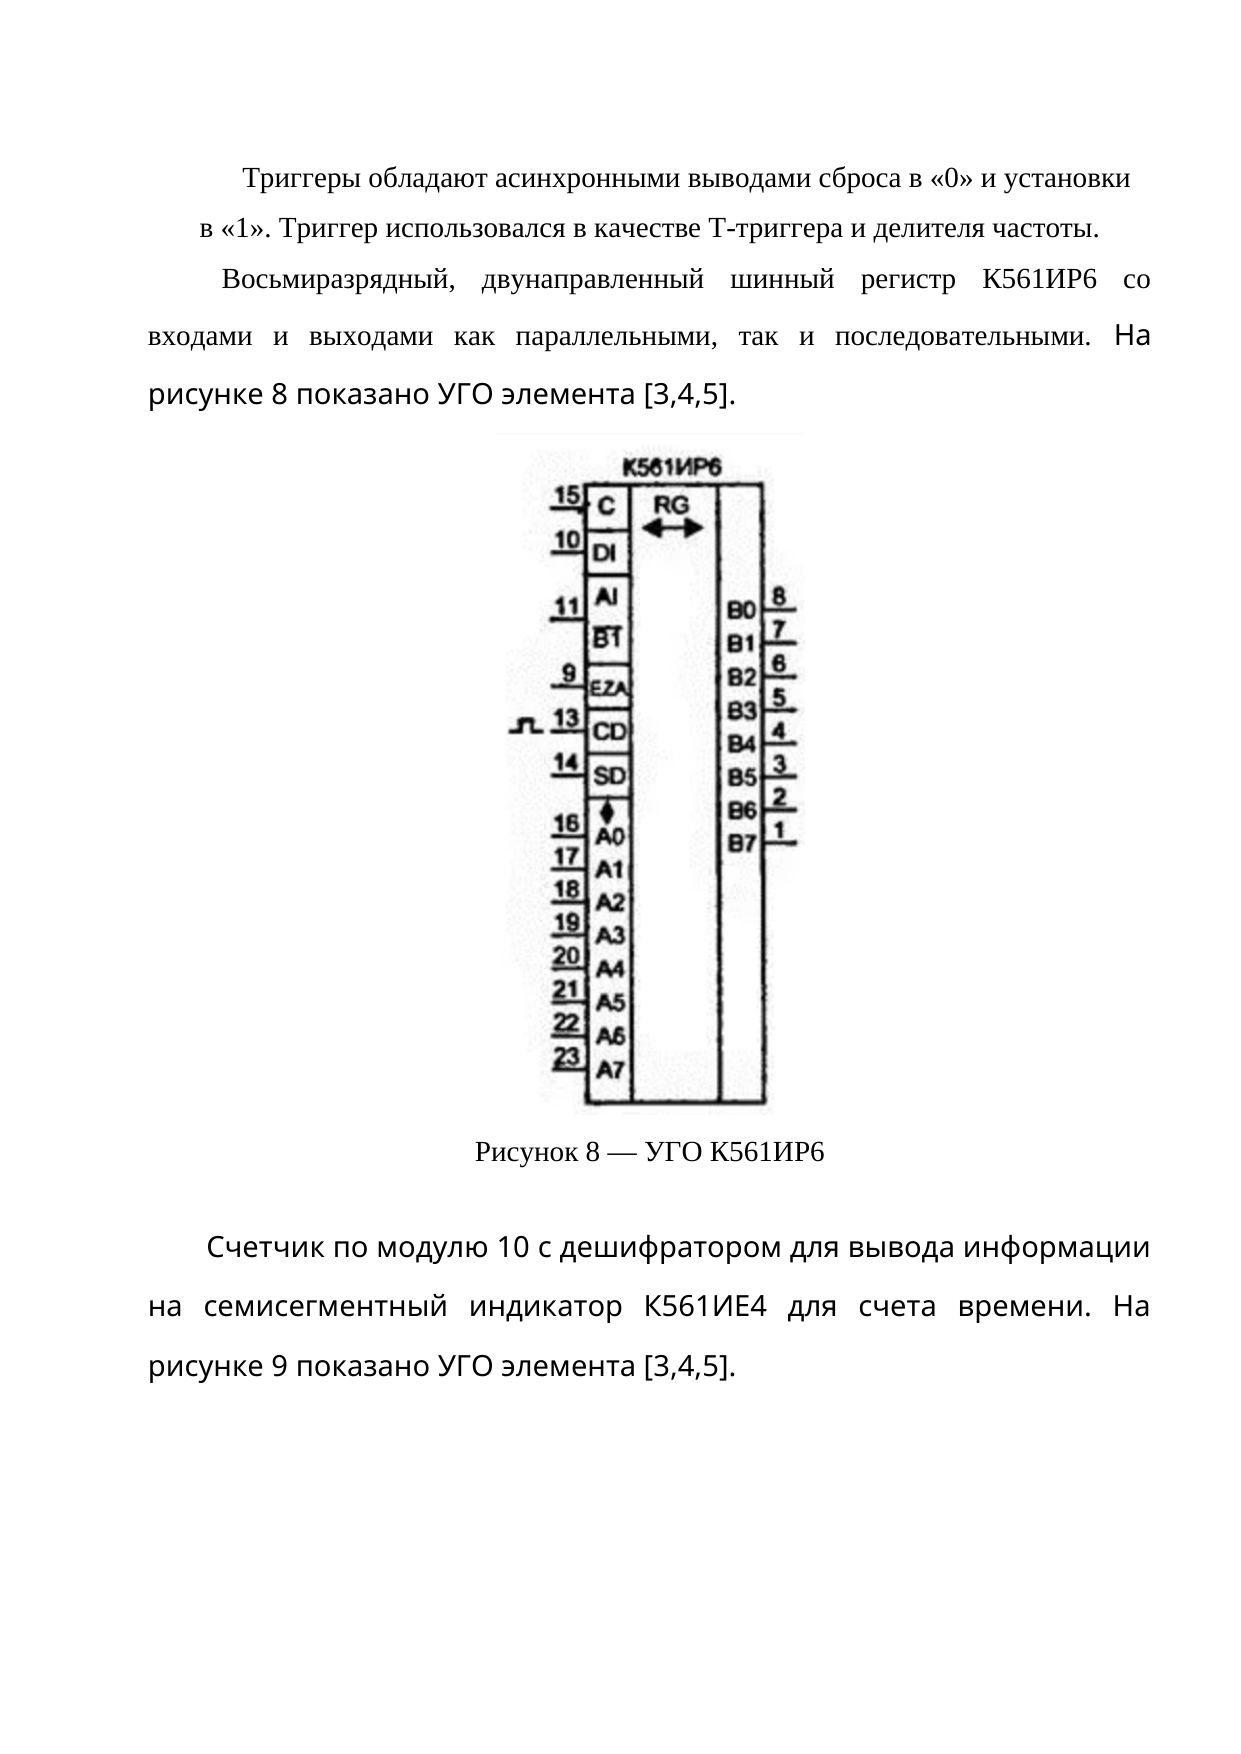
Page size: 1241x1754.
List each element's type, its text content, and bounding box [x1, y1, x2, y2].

text в «1». Триггер использовался в качестве T-триггера и делителя частоты. [148, 210, 1152, 244]
text Рисунок 8 — УГО К561ИР6 [148, 1134, 1152, 1168]
text Триггеры обладают асинхронными выводами сброса в «0» и установки [148, 160, 1152, 194]
text Счетчик по модулю 10 с дешифратором для вывода информации на семисегментный индикатор К561ИЕ4 для счета времени. На рисунке 9 показано УГО элемента [3,4,5]. [148, 1226, 1152, 1385]
picture [494, 433, 805, 1115]
text Восьмиразрядный, двунаправленный шинный регистр К561ИР6 со входами и выходами как параллельными, так и последовательными. На рисунке 8 показано УГО элемента [3,4,5]. [148, 261, 1152, 413]
